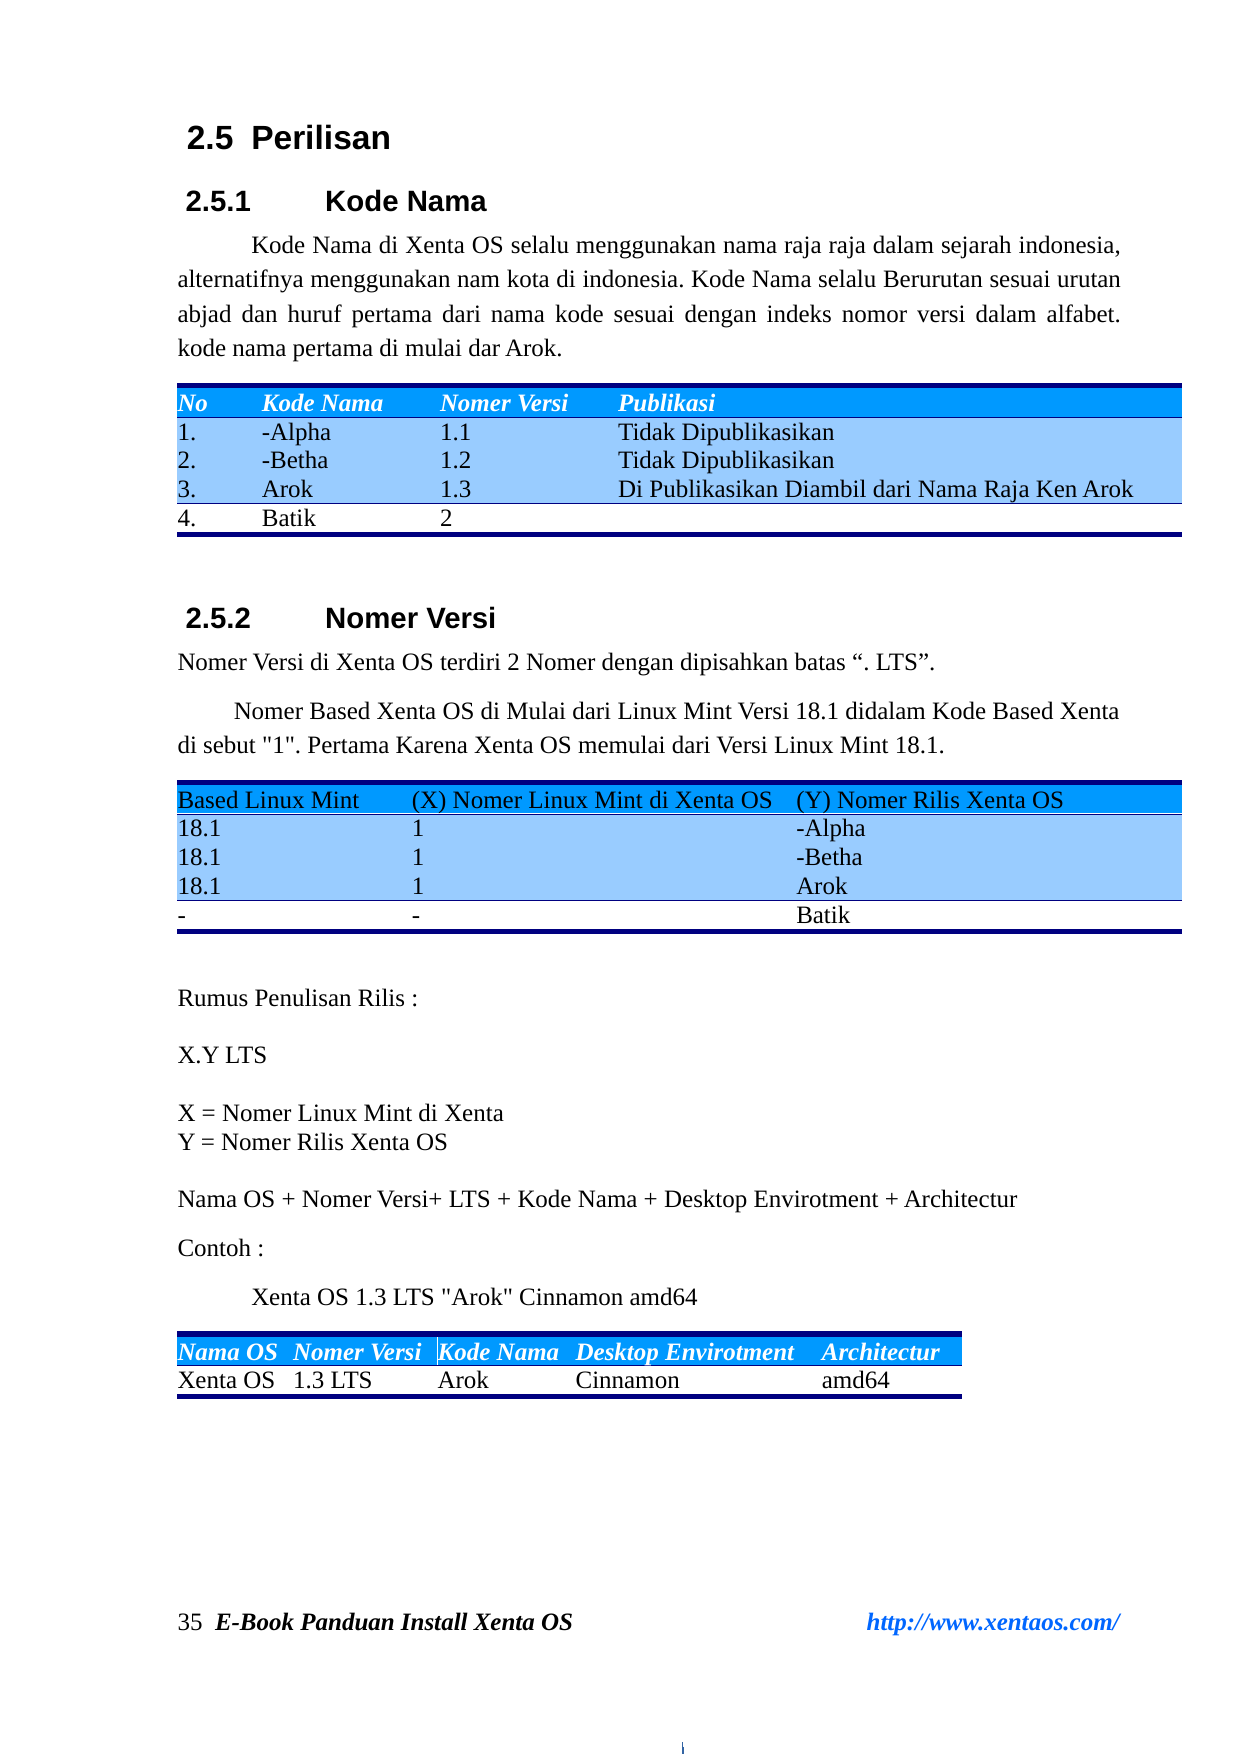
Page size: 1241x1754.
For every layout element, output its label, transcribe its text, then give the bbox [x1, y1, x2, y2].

table_header Nama OS [177, 1337, 293, 1365]
table_cell 1. [177, 418, 262, 445]
table_cell amd64 [822, 1366, 962, 1394]
table_cell -Betha [796, 842, 1182, 871]
table_cell - [177, 901, 412, 929]
table_cell Arok [438, 1366, 575, 1394]
table_cell Batik [262, 504, 440, 532]
table_cell 2. [177, 445, 262, 474]
subtitle Perilisan [177, 118, 1122, 157]
table_cell -Alpha [796, 815, 1182, 842]
table_header Based Linux Mint [177, 785, 412, 813]
table_cell - [412, 901, 796, 929]
text Rumus Penulisan Rilis : X.Y LTS [177, 983, 1122, 1069]
text Kode Nama di Xenta OS selalu menggunakan nama raja raja dalam sejarah indonesia, alternatifnya menggunakan nam kota di indonesia. Kode Nama selalu Berurutan sesuai urutan abjad dan huruf pertama dari nama kode sesuai dengan indeks nomor versi dalam alfabet. kode nama pertama di mulai dar Arok. [177, 230, 1122, 362]
table_cell 4. [177, 504, 262, 532]
text Nomer Based Xenta OS di Mulai dari Linux Mint Versi 18.1 didalam Kode Based Xenta di sebut "1". Pertama Karena Xenta OS memulai dari Versi Linux Mint 18.1. [177, 696, 1122, 759]
table_cell Tidak Dipublikasikan [618, 445, 1182, 474]
table_cell Cinnamon [575, 1366, 822, 1394]
table_cell Xenta OS [177, 1366, 293, 1394]
text Nomer Versi di Xenta OS terdiri 2 Nomer dengan dipisahkan batas “. LTS”. [177, 647, 1122, 676]
table_cell -Alpha [262, 418, 440, 445]
table_cell Di Publikasikan Diambil dari Nama Raja Ken Arok [618, 474, 1182, 503]
table_cell 18.1 [177, 815, 412, 842]
text Contoh : [177, 1233, 1122, 1262]
table_cell Arok [262, 474, 440, 503]
table_cell Arok [796, 871, 1182, 900]
table_header Desktop Envirotment [575, 1337, 822, 1365]
subtitle Kode Nama [177, 184, 1122, 218]
table_cell 18.1 [177, 871, 412, 900]
table_header (Y) Nomer Rilis Xenta OS [796, 785, 1182, 813]
table_cell 1 [412, 815, 796, 842]
text Y = Nomer Rilis Xenta OS [177, 1127, 1122, 1155]
table_cell 3. [177, 474, 262, 503]
table_cell Batik [796, 901, 1182, 929]
table_cell 2 [440, 504, 618, 532]
table_header No [177, 388, 262, 417]
table_cell 1.3 [440, 474, 618, 503]
table_header Kode Nama [438, 1337, 575, 1365]
table_header Kode Nama [262, 388, 440, 417]
table_cell [618, 504, 1182, 532]
table_header Nomer Versi [440, 388, 618, 417]
table_cell 1.3 LTS [293, 1366, 437, 1394]
table_header (X) Nomer Linux Mint di Xenta OS [412, 785, 796, 813]
table_cell -Betha [262, 445, 440, 474]
table_cell 1.2 [440, 445, 618, 474]
text Nama OS + Nomer Versi+ LTS + Kode Nama + Desktop Envirotment + Architectur [177, 1184, 1122, 1213]
table_cell 18.1 [177, 842, 412, 871]
table_cell 1 [412, 871, 796, 900]
subtitle Nomer Versi [177, 601, 1122, 634]
table_cell Tidak Dipublikasikan [618, 418, 1182, 445]
table_header Publikasi [618, 388, 1182, 417]
table_header Nomer Versi [293, 1337, 437, 1365]
text X = Nomer Linux Mint di Xenta [177, 1098, 1122, 1127]
table_cell 1.1 [440, 418, 618, 445]
text Xenta OS 1.3 LTS "Arok" Cinnamon amd64 [177, 1282, 1122, 1311]
table_header Architectur [822, 1337, 962, 1365]
table_cell 1 [412, 842, 796, 871]
